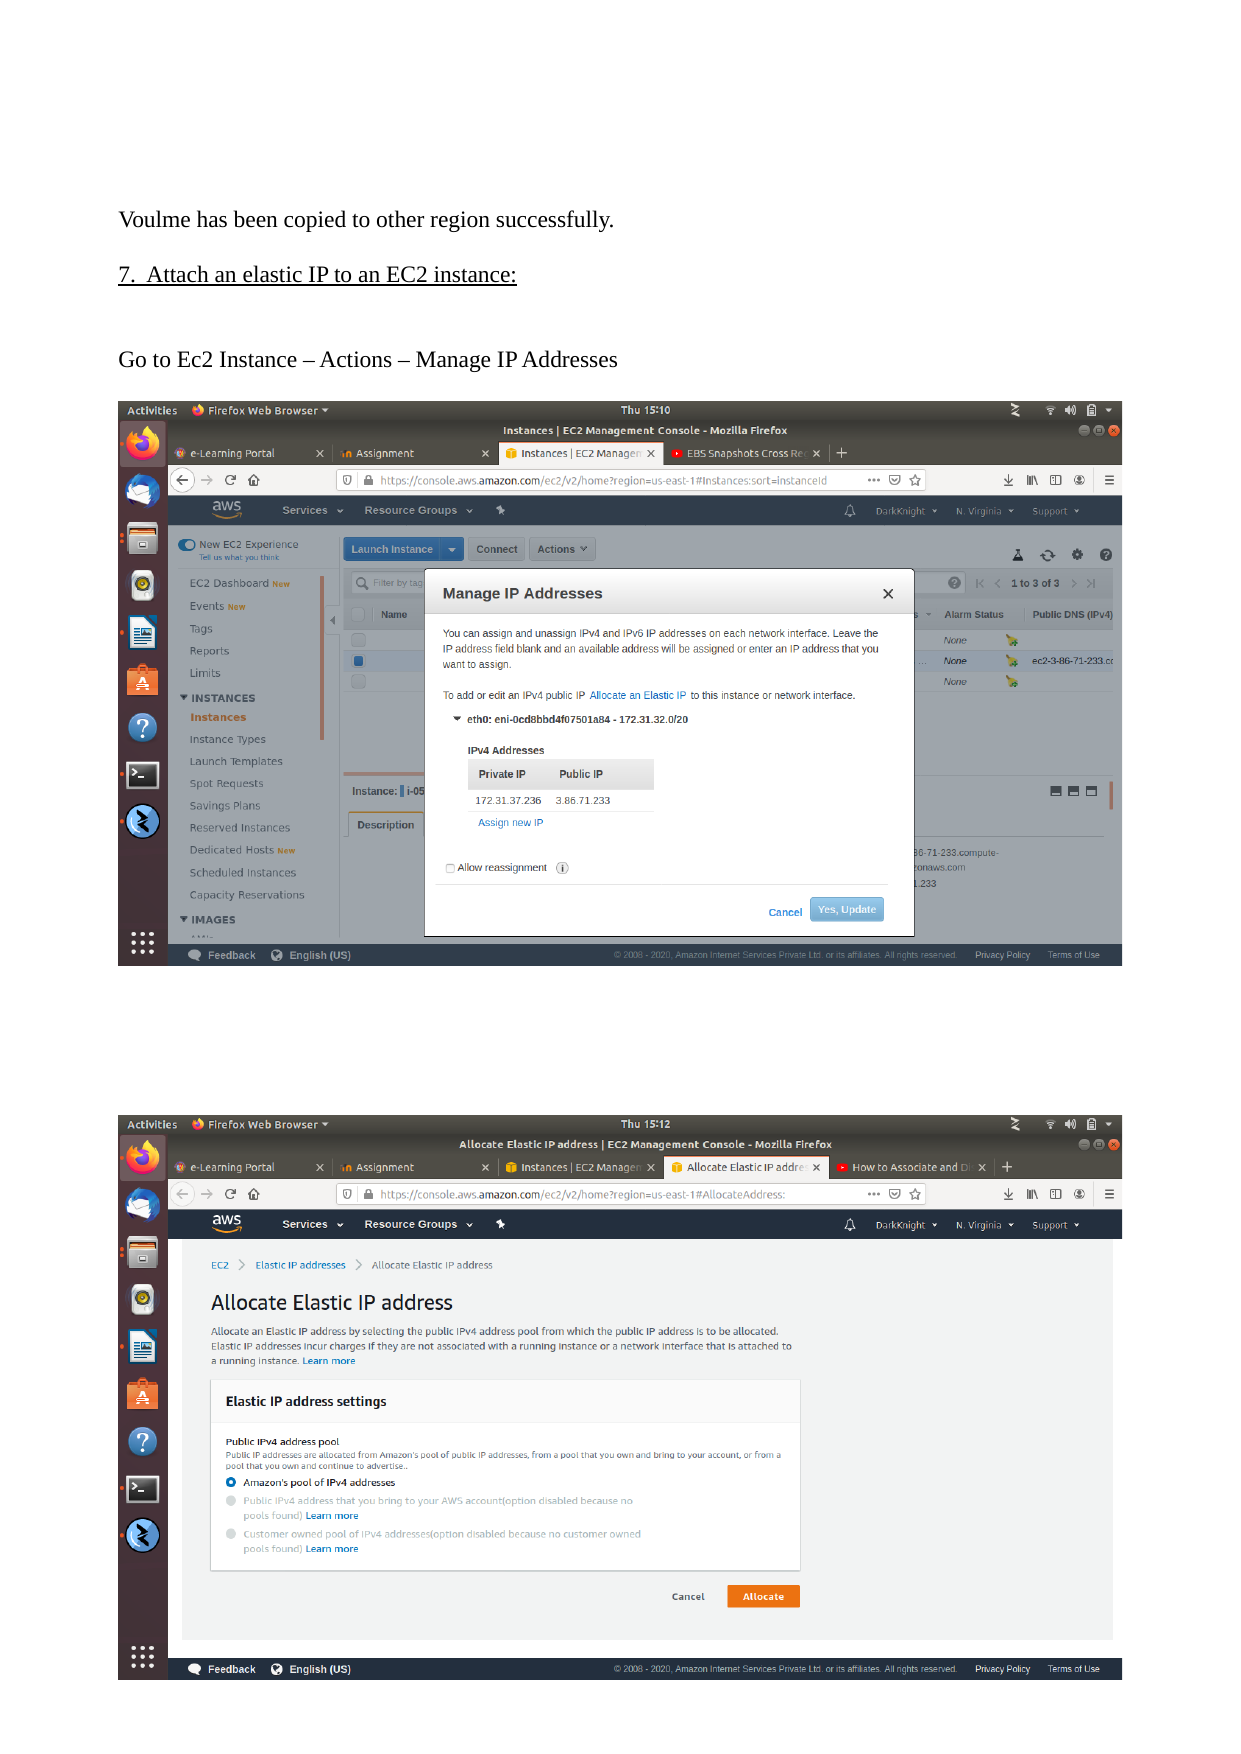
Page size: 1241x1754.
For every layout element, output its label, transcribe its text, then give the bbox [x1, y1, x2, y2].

picture [118, 401, 1123, 966]
text Voulme has been copied to other region successfully. [118, 205, 1122, 232]
picture [118, 1115, 1123, 1680]
text Go to Ec2 Instance – Actions – Manage IP Addresses [118, 345, 1122, 372]
text 7. Attach an elastic IP to an EC2 instance: [118, 261, 1122, 288]
